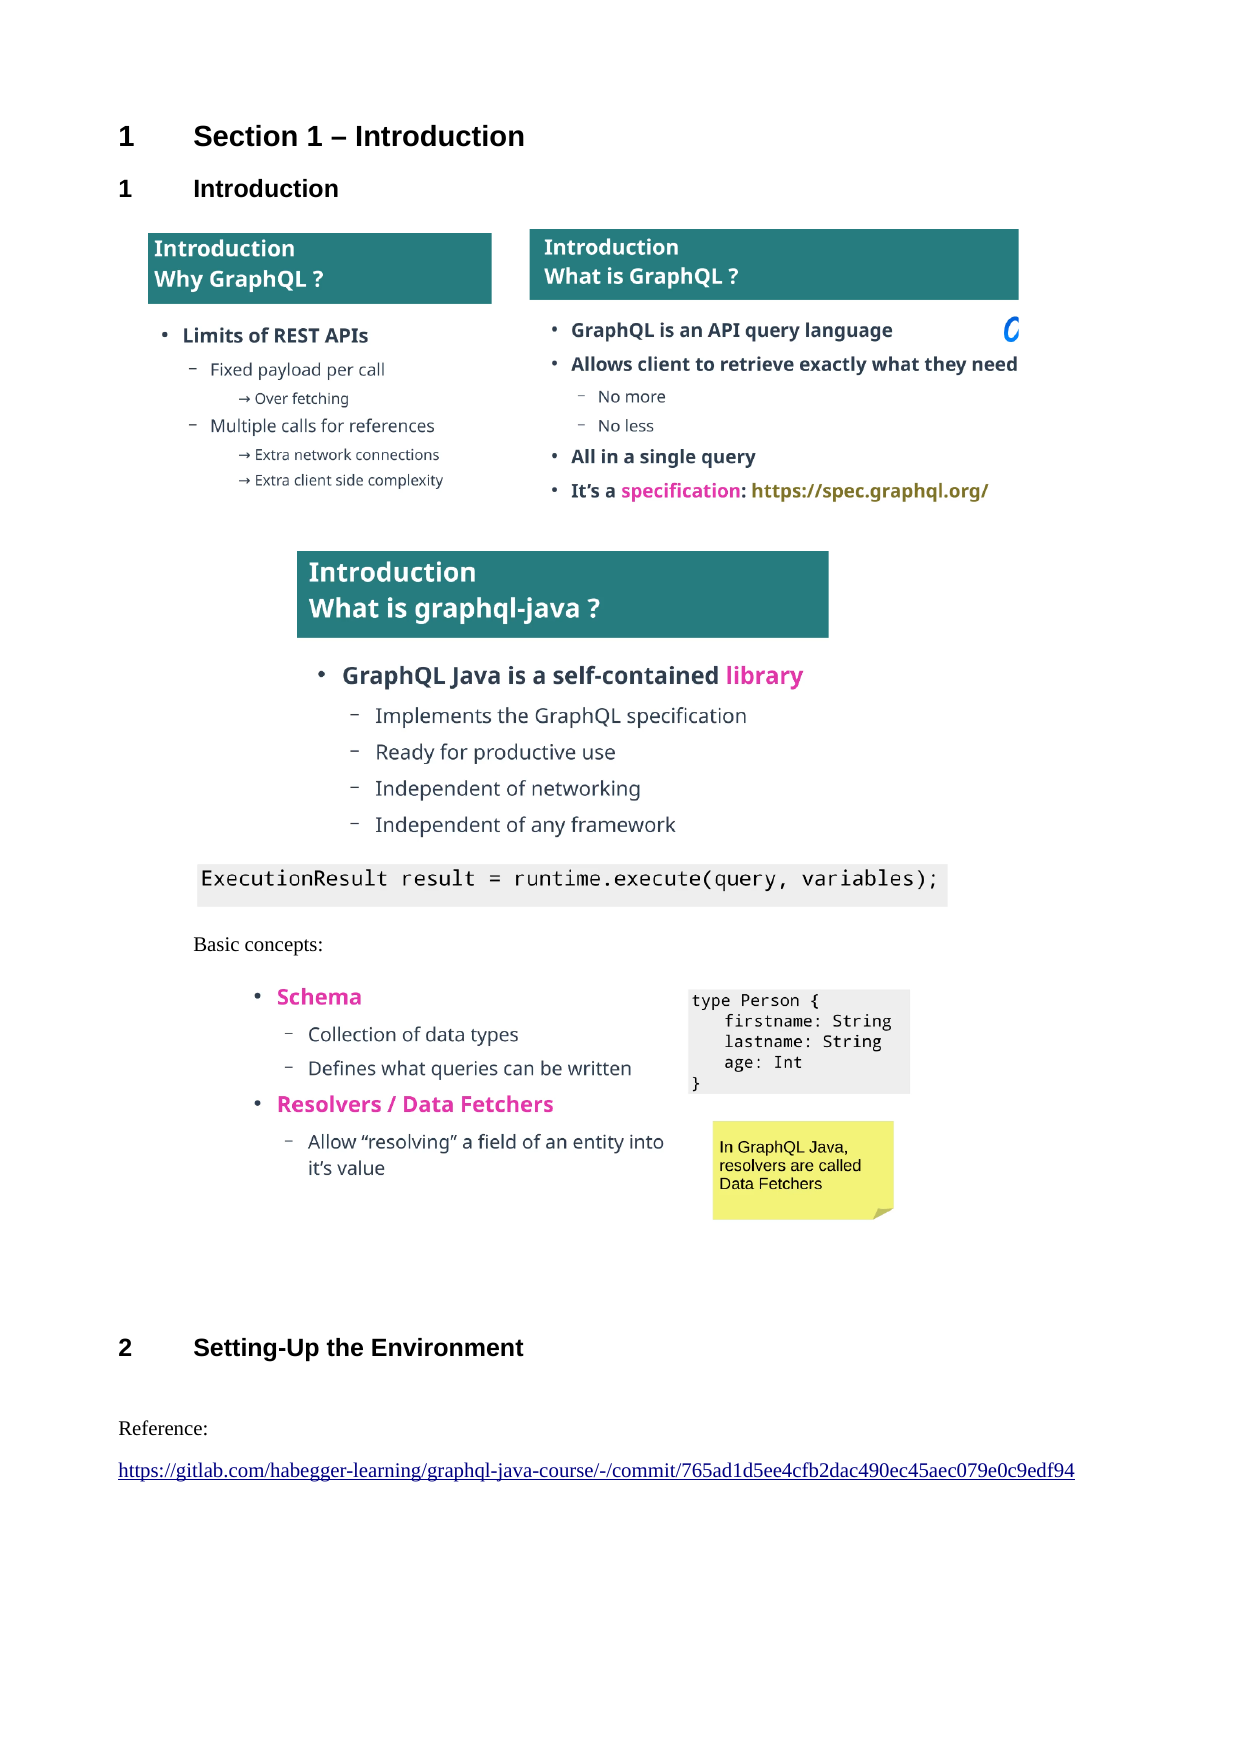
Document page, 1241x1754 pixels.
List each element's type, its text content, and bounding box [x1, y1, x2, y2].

picture [242, 967, 920, 1231]
picture [529, 229, 1019, 518]
subtitle Introduction [118, 174, 1122, 202]
picture [194, 860, 948, 907]
subtitle Section 1 – Introduction [118, 119, 1122, 153]
picture [148, 233, 492, 505]
subtitle Setting-Up the Environment [118, 1333, 1122, 1361]
text https://gitlab.com/habegger-learning/graphql-java-course/-/commit/765ad1d5ee4cfb2dac490ec45aec079e0c9edf94 [118, 1458, 1122, 1482]
picture [297, 551, 829, 854]
text Reference: [118, 1416, 1122, 1440]
text Basic concepts: [118, 932, 1122, 956]
